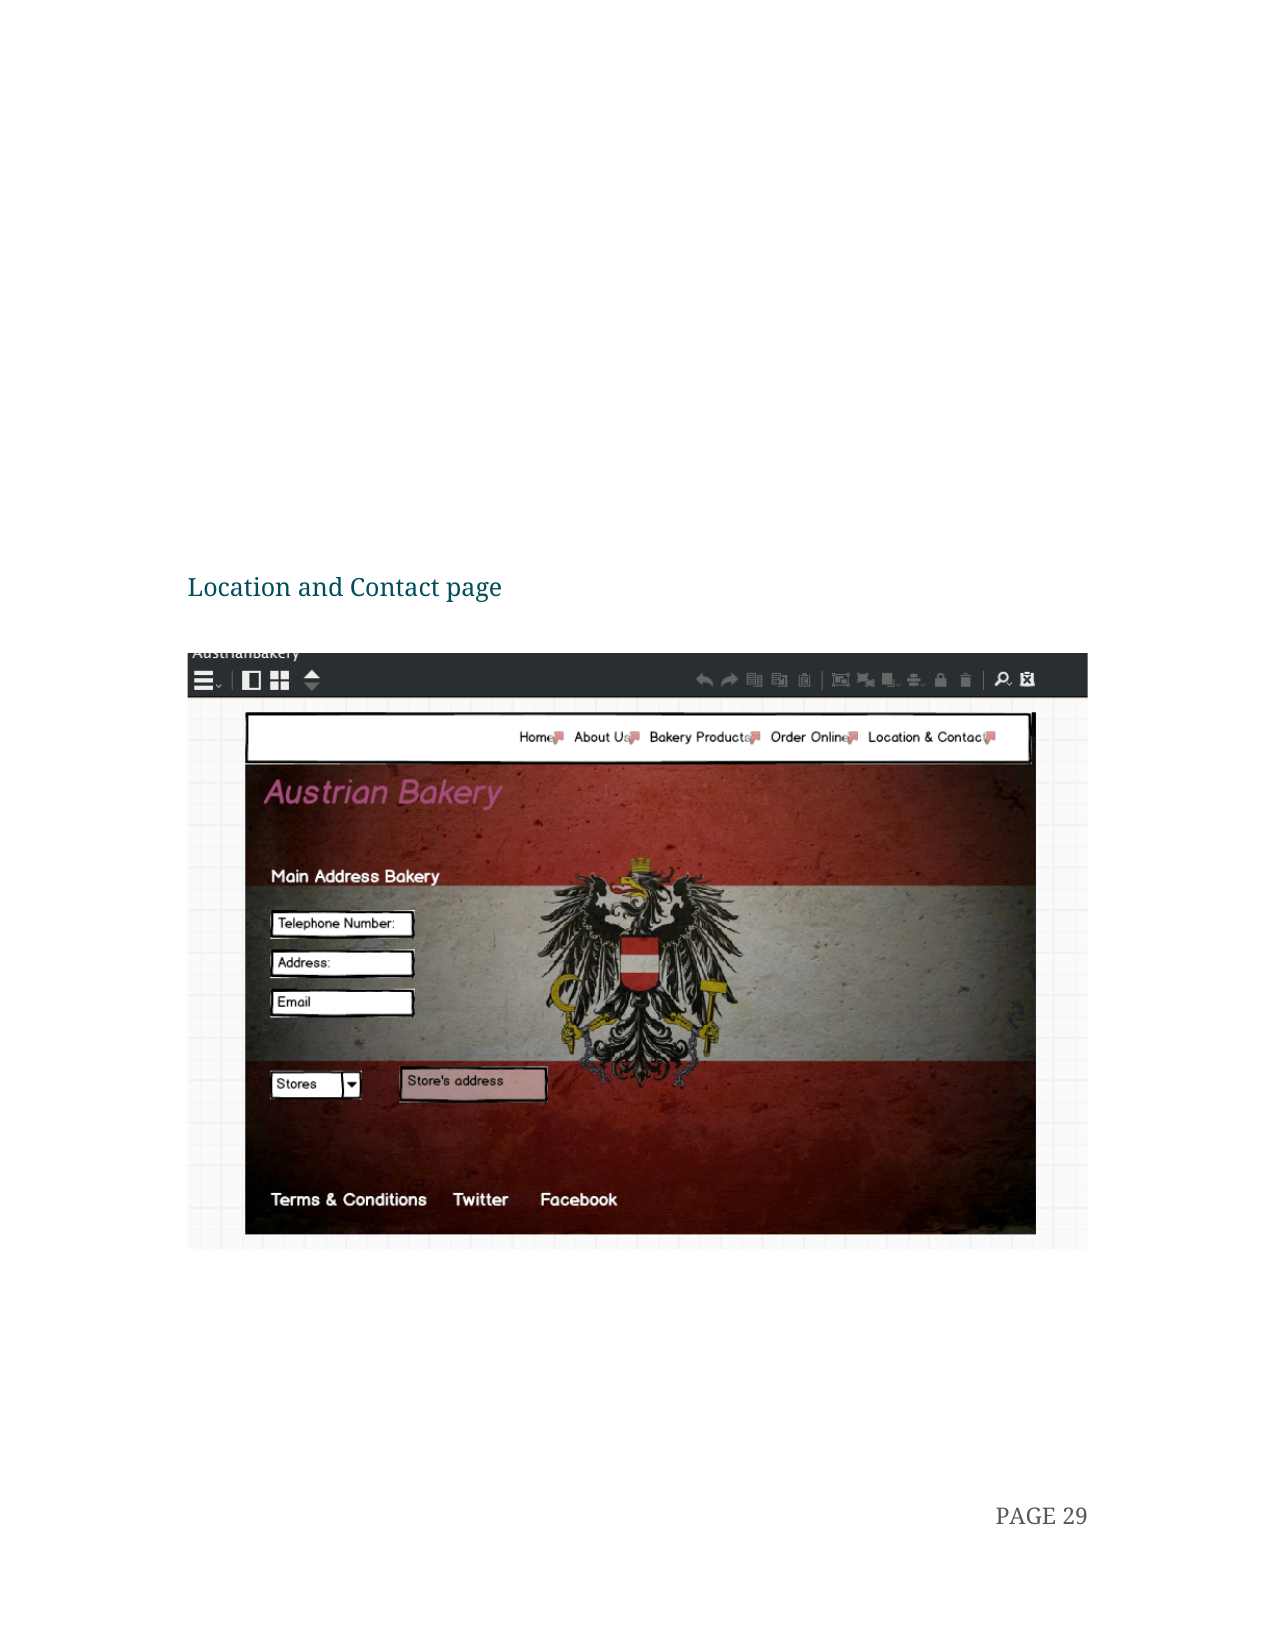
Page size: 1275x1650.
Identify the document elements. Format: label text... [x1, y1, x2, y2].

text Location and Contact page [187, 570, 1087, 604]
